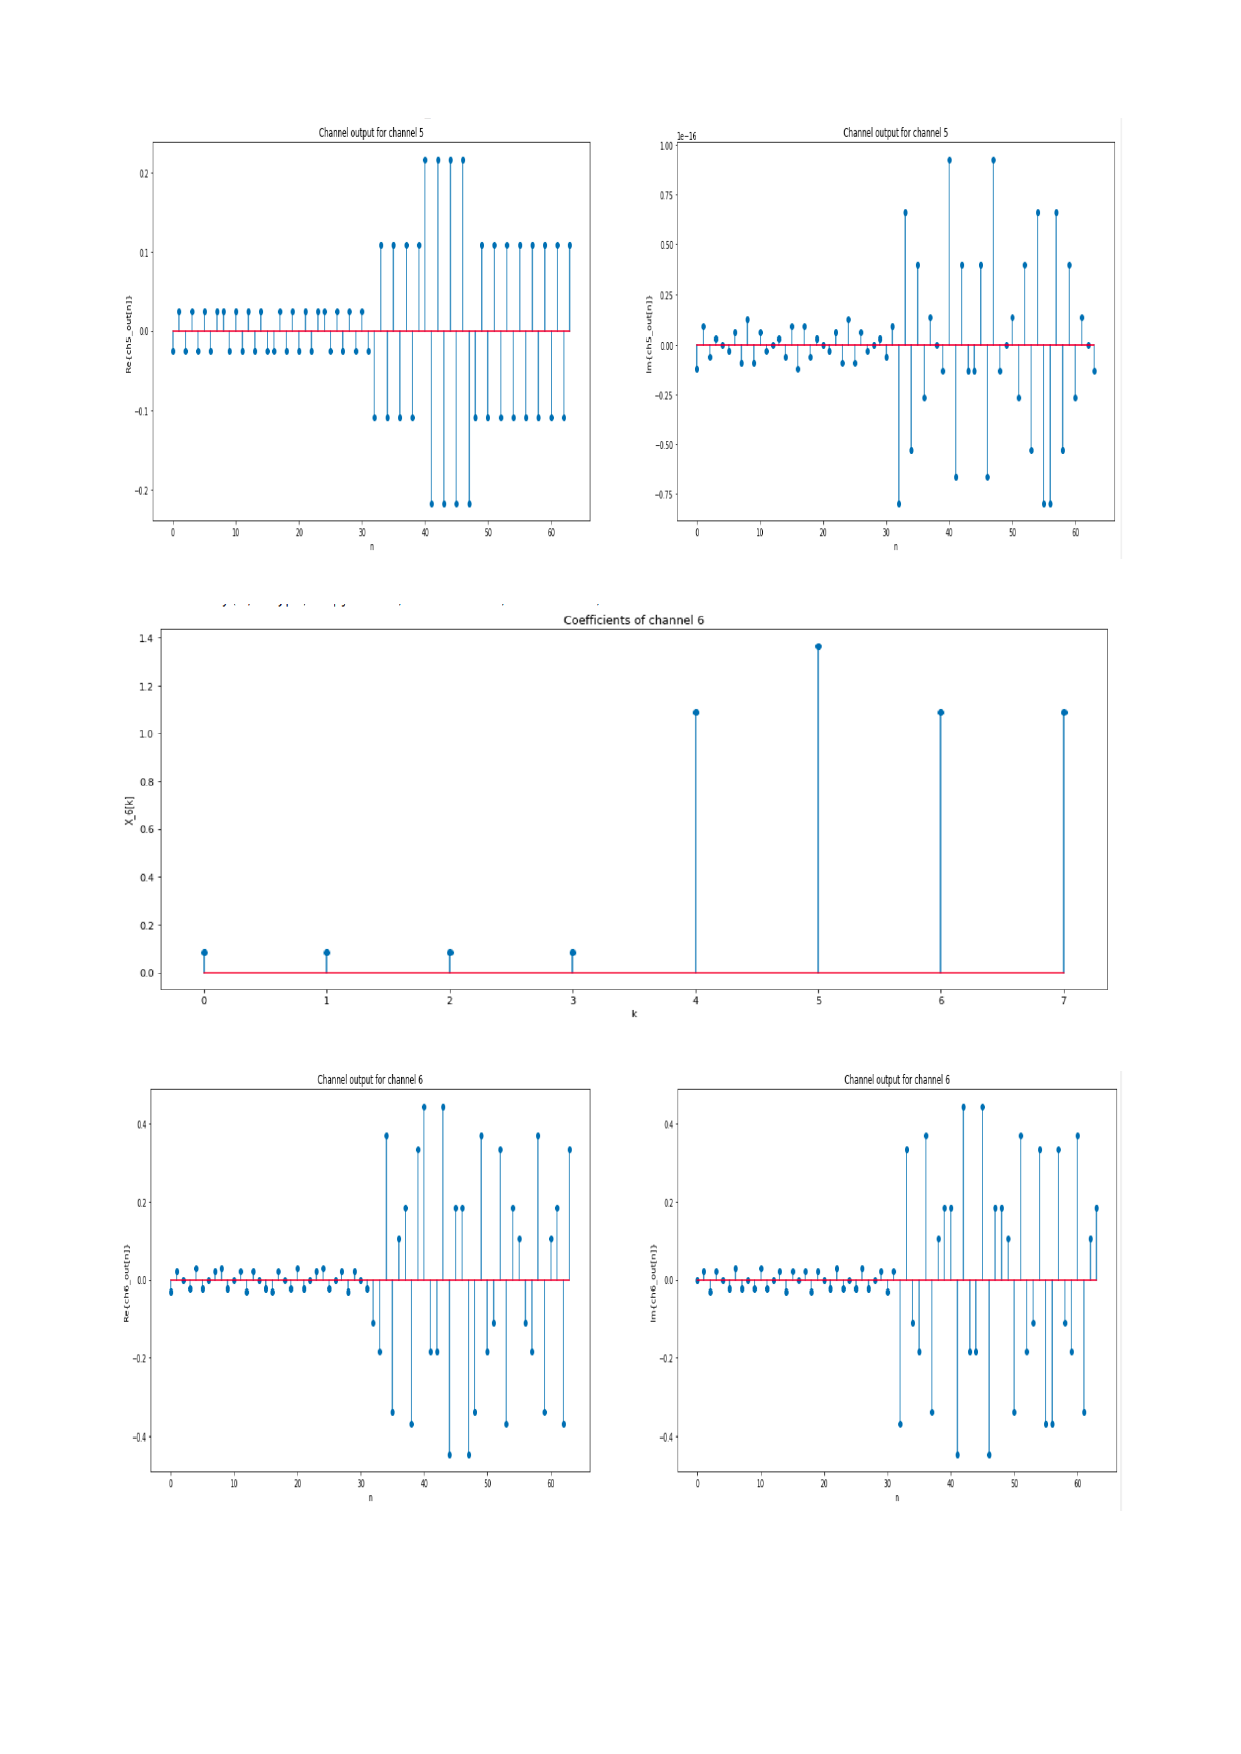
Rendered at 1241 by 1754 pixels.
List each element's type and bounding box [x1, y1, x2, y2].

picture [118, 604, 1123, 1026]
picture [118, 1071, 1123, 1511]
picture [118, 118, 1123, 559]
